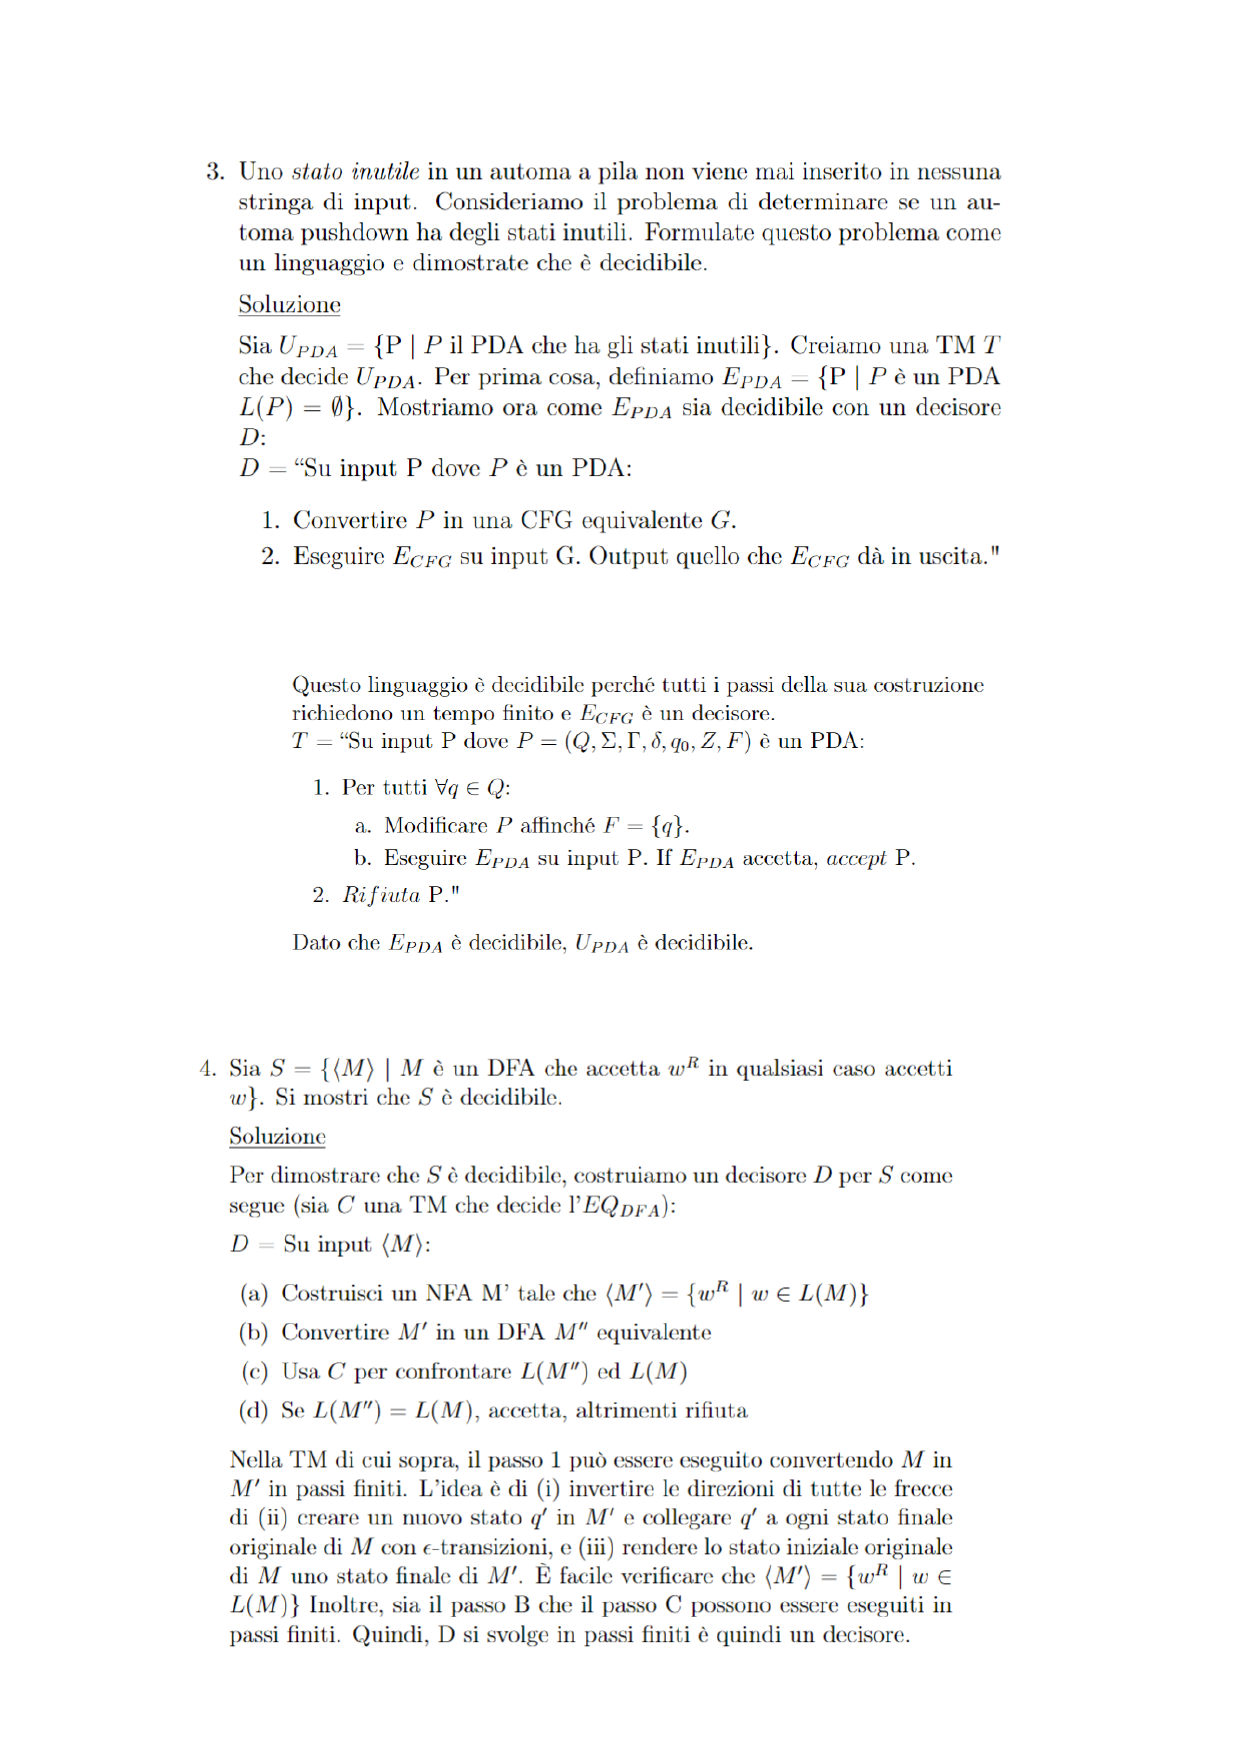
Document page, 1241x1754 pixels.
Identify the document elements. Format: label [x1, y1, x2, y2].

picture [193, 147, 1047, 591]
picture [194, 1046, 1032, 1656]
picture [269, 667, 996, 968]
